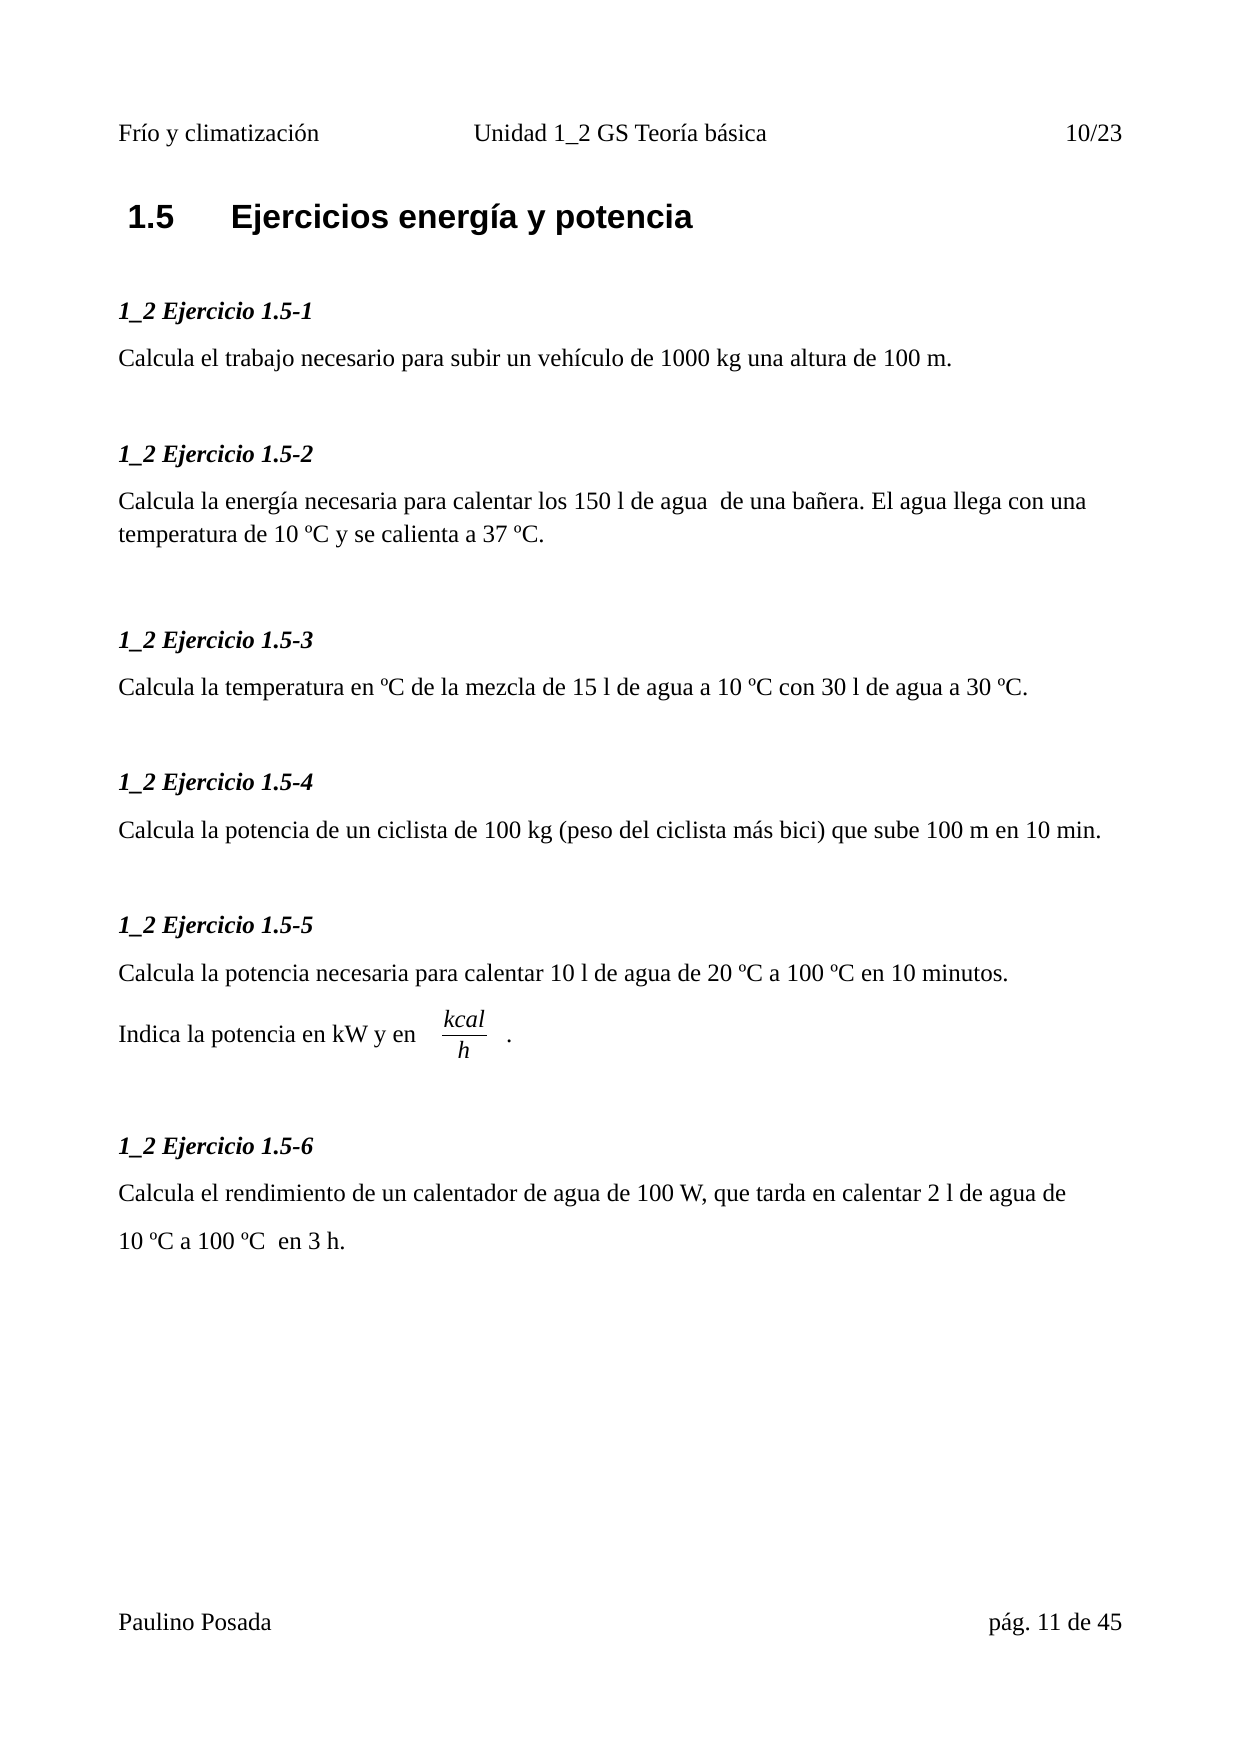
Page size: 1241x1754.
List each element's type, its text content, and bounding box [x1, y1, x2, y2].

text Calcula la potencia necesaria para calentar 10 l de agua de 20 ºC a 100 ºC en 10 minutos. [118, 958, 1122, 987]
text 1_2 Ejercicio 1.5-4 [118, 767, 1122, 796]
text Calcula el rendimiento de un calentador de agua de 100 W, que tarda en calentar 2 l de agua de [118, 1178, 1122, 1207]
text Calcula la potencia de un ciclista de 100 kg (peso del ciclista más bici) que sube 100 m en 10 min. [118, 815, 1122, 844]
text 1_2 Ejercicio 1.5-1 [118, 296, 1122, 325]
subtitle Ejercicios energía y potencia [118, 197, 1122, 236]
text Calcula el trabajo necesario para subir un vehículo de 1000 kg una altura de 100 m. [118, 343, 1122, 372]
text Calcula la energía necesaria para calentar los 150 l de agua de una bañera. El agua llega con una temperatura de 10 ºC y se calienta a 37 ºC. [118, 486, 1122, 548]
text Indica la potencia en kW y en . [118, 1006, 1122, 1064]
text Calcula la temperatura en ºC de la mezcla de 15 l de agua a 10 ºC con 30 l de agua a 30 ºC. [118, 672, 1122, 701]
text 1_2 Ejercicio 1.5-5 [118, 910, 1122, 939]
text 10 ºC a 100 ºC en 3 h. [118, 1226, 1122, 1255]
text 1_2 Ejercicio 1.5-3 [118, 625, 1122, 653]
text 1_2 Ejercicio 1.5-6 [118, 1131, 1122, 1160]
text 1_2 Ejercicio 1.5-2 [118, 439, 1122, 467]
